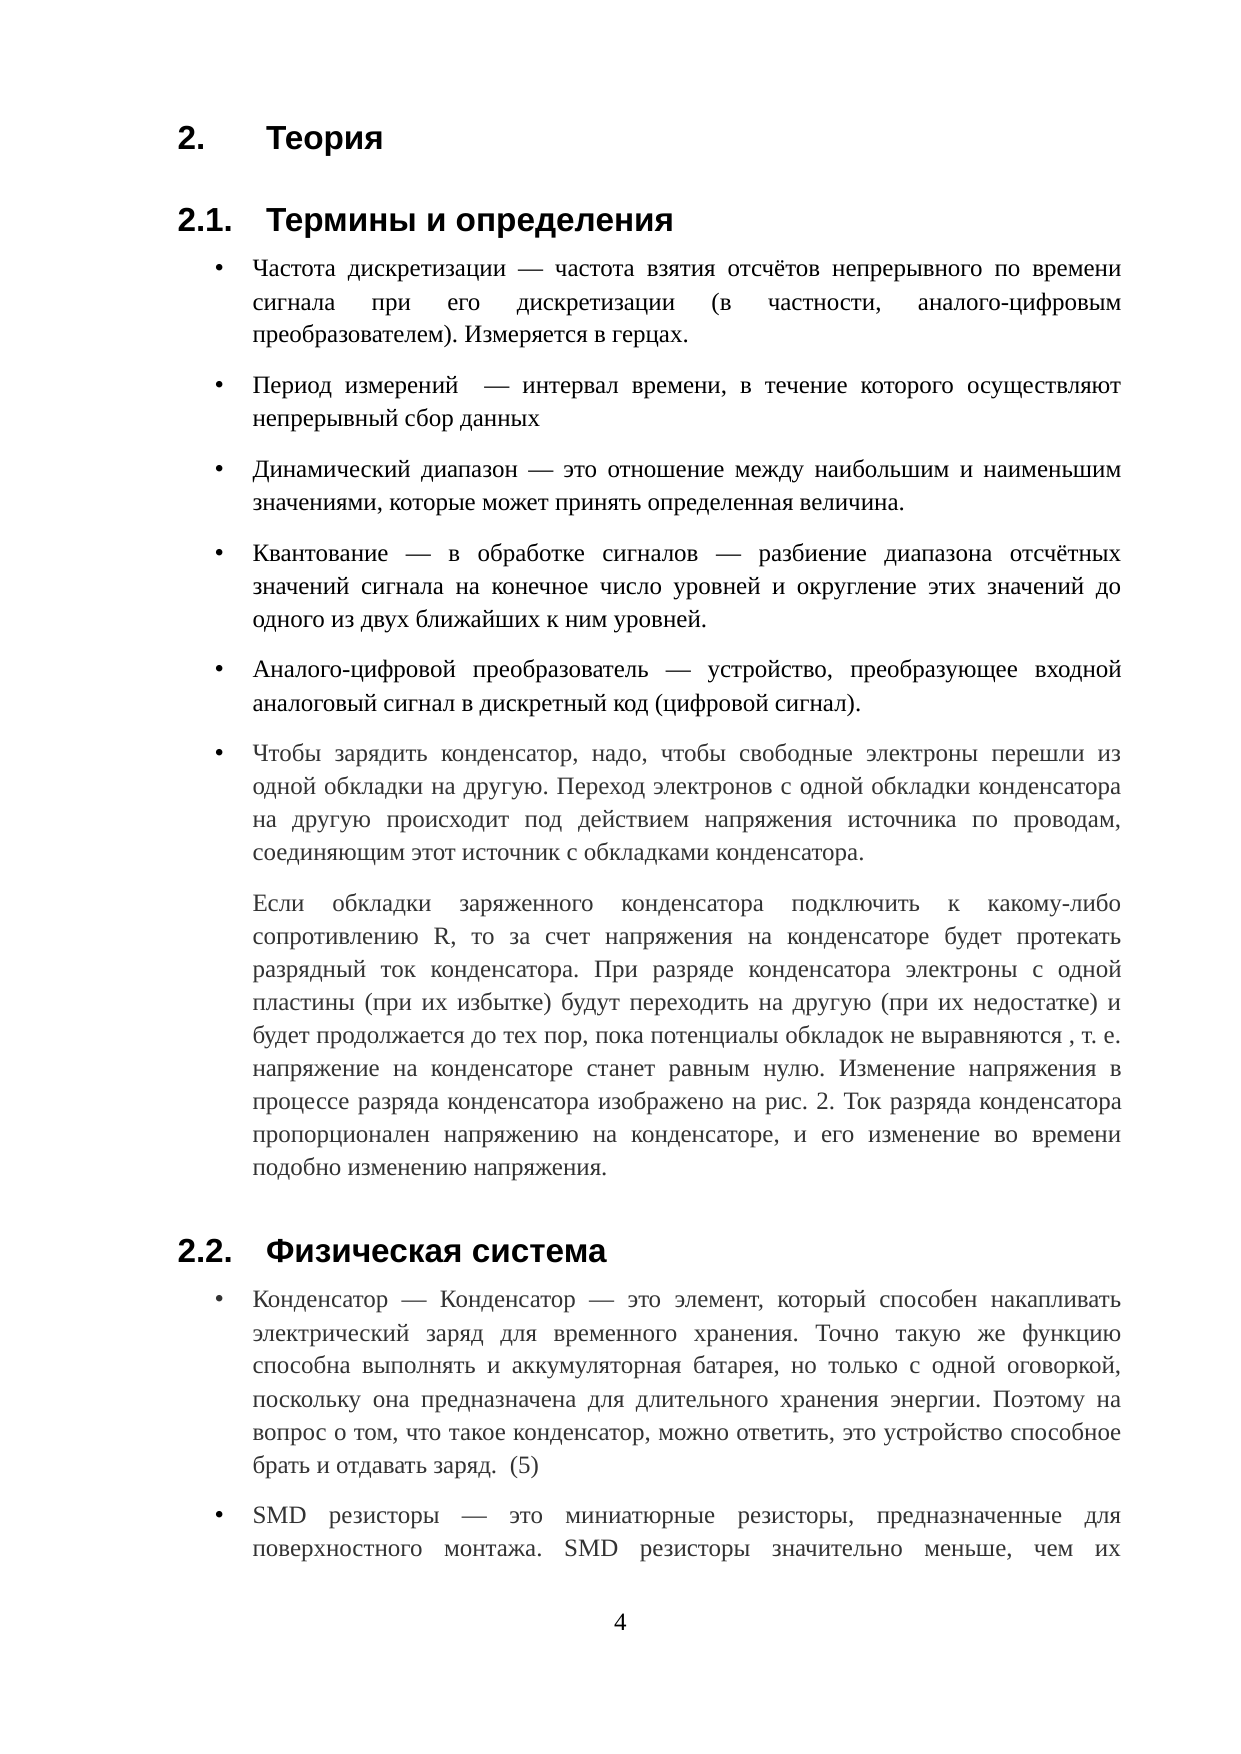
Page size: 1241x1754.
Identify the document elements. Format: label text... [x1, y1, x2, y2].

list Квантование — в обработке сигналов — разбиение диапазона отсчётных значений сигнала на конечное число уровней и округление этих значений до одного из двух ближайших к ним уровней. [215, 538, 1122, 633]
list SMD резисторы — это миниатюрные резисторы, предназначенные для поверхностного монтажа. SMD резисторы значительно меньше, чем их [215, 1500, 1122, 1562]
list Чтобы зарядить конденсатор, надо, чтобы свободные электроны перешли из одной обкладки на другую. Переход электронов с одной обкладки конденсатора на другую происходит под действием напряжения источника по проводам, соединяющим этот источник с обкладками конденсатора. [215, 738, 1122, 866]
list Аналого-цифровой преобразователь — устройство, преобразующее входной аналоговый сигнал в дискретный код (цифровой сигнал). [215, 654, 1122, 716]
subtitle Термины и определения [177, 200, 1093, 238]
subtitle Физическая система [177, 1231, 1093, 1269]
list Если обкладки заряженного конденсатора подключить к какому-либо сопротивлению R, то за счет напряжения на конденсаторе будет протекать разрядный ток конденсатора. При разряде конденсатора электроны с одной пластины (при их избытке) будут переходить на другую (при их недостатке) и будет продолжается до тех пор, пока потенциалы обкладок не выравняются , т. е. напряжение на конденсаторе станет равным нулю. Изменение напряжения в процессе разряда конденсатора изображено на рис. 2. Ток разряда конденсатора пропорционален напряжению на конденсаторе, и его изменение во времени подобно изменению напряжения. [215, 888, 1122, 1181]
list Динамический диапазон — это отношение между наибольшим и наименьшим значениями, которые может принять определенная величина. [215, 454, 1122, 516]
list Частота дискретизации — частота взятия отсчётов непрерывного по времени сигнала при его дискретизации (в частности, аналого-цифровым преобразователем). Измеряется в герцах. [215, 253, 1122, 348]
list Конденсатор — Конденсатор — это элемент, который способен накапливать электрический заряд для временного хранения. Точно такую же функцию способна выполнять и аккумуляторная батарея, но только с одной оговоркой, поскольку она предназначена для длительного хранения энергии. Поэтому на вопрос о том, что такое конденсатор, можно ответить, это устройство способное брать и отдавать заряд. (5) [215, 1284, 1122, 1478]
subtitle Теория [177, 118, 1093, 157]
list Период измерений — интервал времени, в течение которого осуществляют непрерывный сбор данных [215, 370, 1122, 432]
